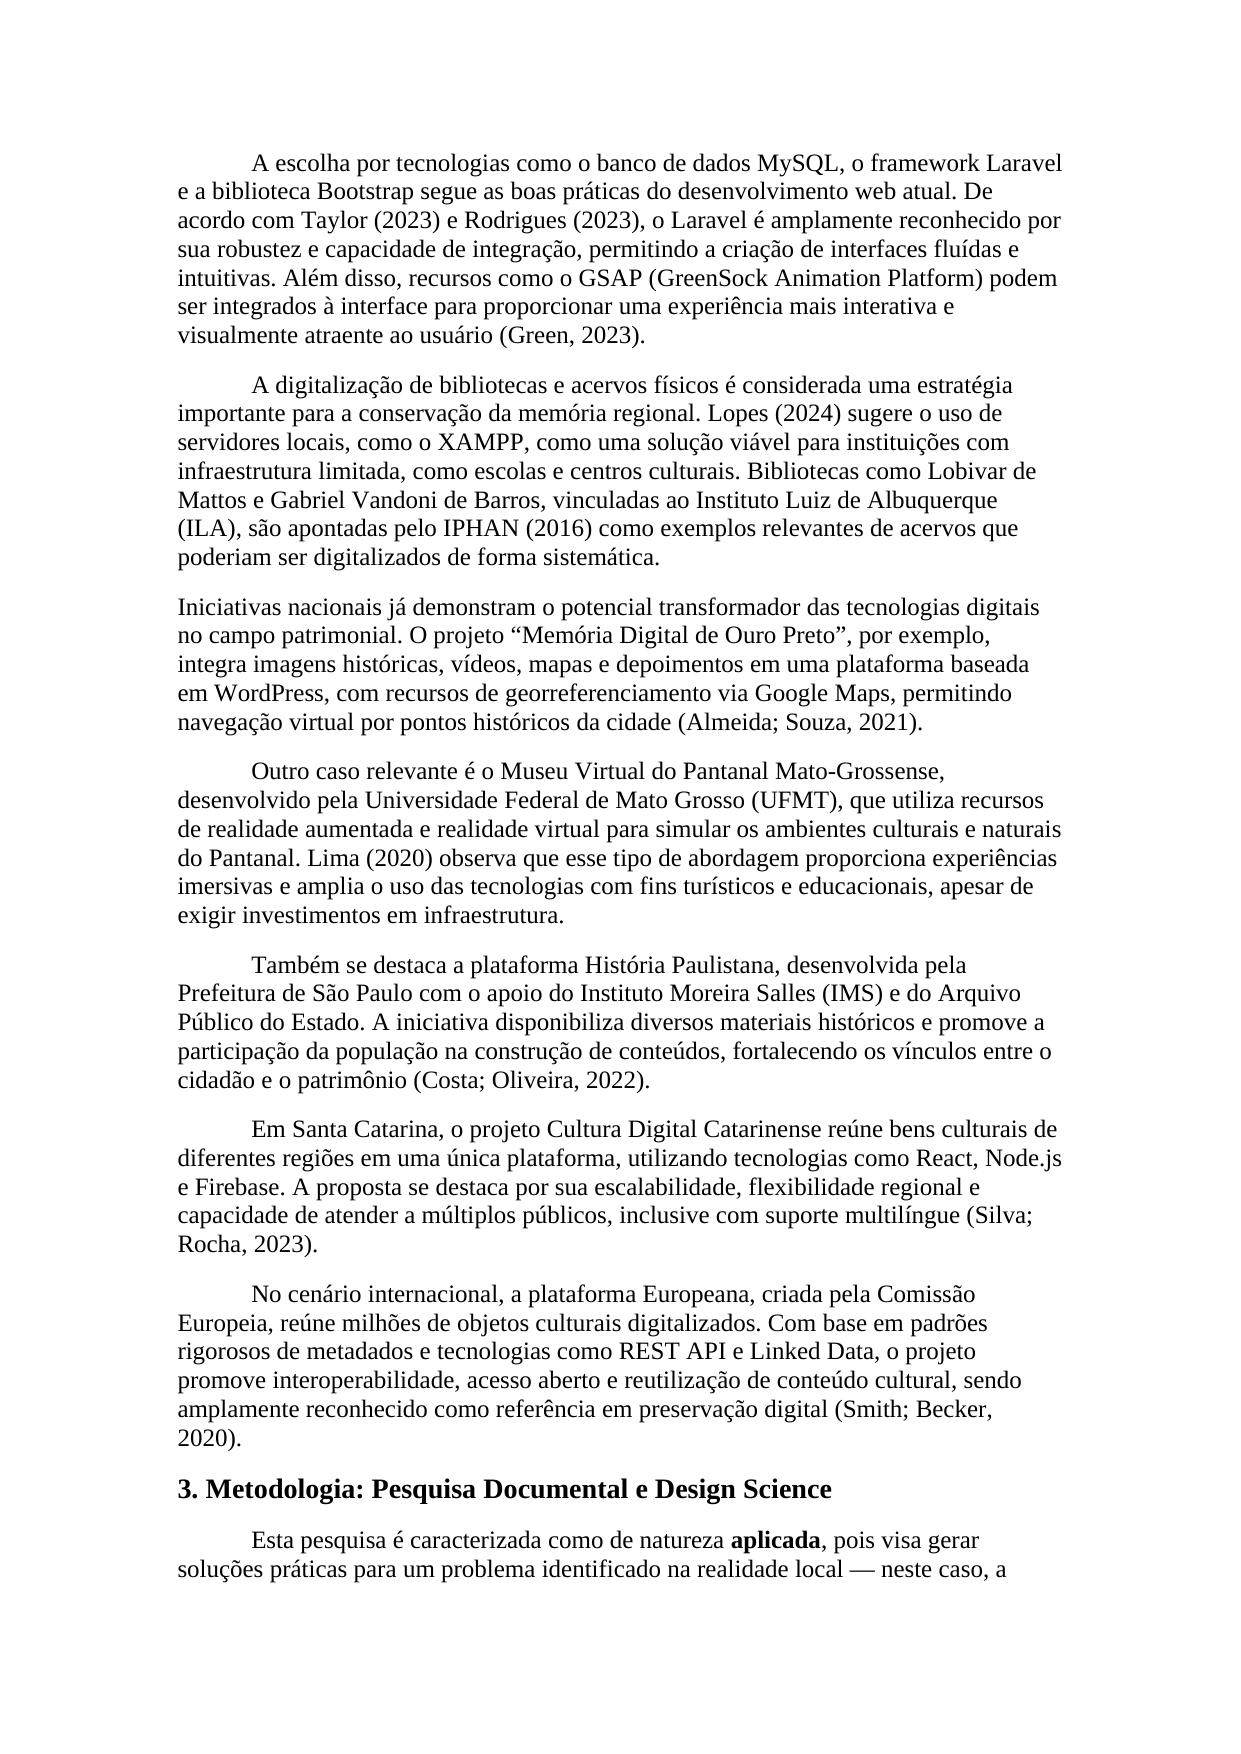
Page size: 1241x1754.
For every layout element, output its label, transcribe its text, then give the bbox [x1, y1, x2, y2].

text Em Santa Catarina, o projeto Cultura Digital Catarinense reúne bens culturais de diferentes regiões em uma única plataforma, utilizando tecnologias como React, Node.js e Firebase. A proposta se destaca por sua escalabilidade, flexibilidade regional e capacidade de atender a múltiplos públicos, inclusive com suporte multilíngue (Silva; Rocha, 2023). [177, 1114, 1063, 1258]
text A escolha por tecnologias como o banco de dados MySQL, o framework Laravel e a biblioteca Bootstrap segue as boas práticas do desenvolvimento web atual. De acordo com Taylor (2023) e Rodrigues (2023), o Laravel é amplamente reconhecido por sua robustez e capacidade de integração, permitindo a criação de interfaces fluídas e intuitivas. Além disso, recursos como o GSAP (GreenSock Animation Platform) podem ser integrados à interface para proporcionar uma experiência mais interativa e visualmente atraente ao usuário (Green, 2023). [177, 148, 1063, 349]
text No cenário internacional, a plataforma Europeana, criada pela Comissão Europeia, reúne milhões de objetos culturais digitalizados. Com base em padrões rigorosos de metadados e tecnologias como REST API e Linked Data, o projeto promove interoperabilidade, acesso aberto e reutilização de conteúdo cultural, sendo amplamente reconhecido como referência em preservação digital (Smith; Becker, 2020). [177, 1279, 1063, 1451]
text A digitalização de bibliotecas e acervos físicos é considerada uma estratégia importante para a conservação da memória regional. Lopes (2024) sugere o uso de servidores locais, como o XAMPP, como uma solução viável para instituições com infraestrutura limitada, como escolas e centros culturais. Bibliotecas como Lobivar de Mattos e Gabriel Vandoni de Barros, vinculadas ao Instituto Luiz de Albuquerque (ILA), são apontadas pelo IPHAN (2016) como exemplos relevantes de acervos que poderiam ser digitalizados de forma sistemática. [177, 370, 1063, 571]
text Iniciativas nacionais já demonstram o potencial transformador das tecnologias digitais no campo patrimonial. O projeto “Memória Digital de Ouro Preto”, por exemplo, integra imagens históricas, vídeos, mapas e depoimentos em uma plataforma baseada em WordPress, com recursos de georreferenciamento via Google Maps, permitindo navegação virtual por pontos históricos da cidade (Almeida; Souza, 2021). [177, 592, 1063, 736]
text Também se destaca a plataforma História Paulistana, desenvolvida pela Prefeitura de São Paulo com o apoio do Instituto Moreira Salles (IMS) e do Arquivo Público do Estado. A iniciativa disponibiliza diversos materiais históricos e promove a participação da população na construção de conteúdos, fortalecendo os vínculos entre o cidadão e o patrimônio (Costa; Oliveira, 2022). [177, 950, 1063, 1093]
text Outro caso relevante é o Museu Virtual do Pantanal Mato-Grossense, desenvolvido pela Universidade Federal de Mato Grosso (UFMT), que utiliza recursos de realidade aumentada e realidade virtual para simular os ambientes culturais e naturais do Pantanal. Lima (2020) observa que esse tipo de abordagem proporciona experiências imersivas e amplia o uso das tecnologias com fins turísticos e educacionais, apesar de exigir investimentos em infraestrutura. [177, 756, 1063, 929]
text Esta pesquisa é caracterizada como de natureza aplicada, pois visa gerar soluções práticas para um problema identificado na realidade local — neste caso, a [177, 1525, 1063, 1583]
subtitle 3. Metodologia: Pesquisa Documental e Design Science [177, 1472, 1063, 1504]
